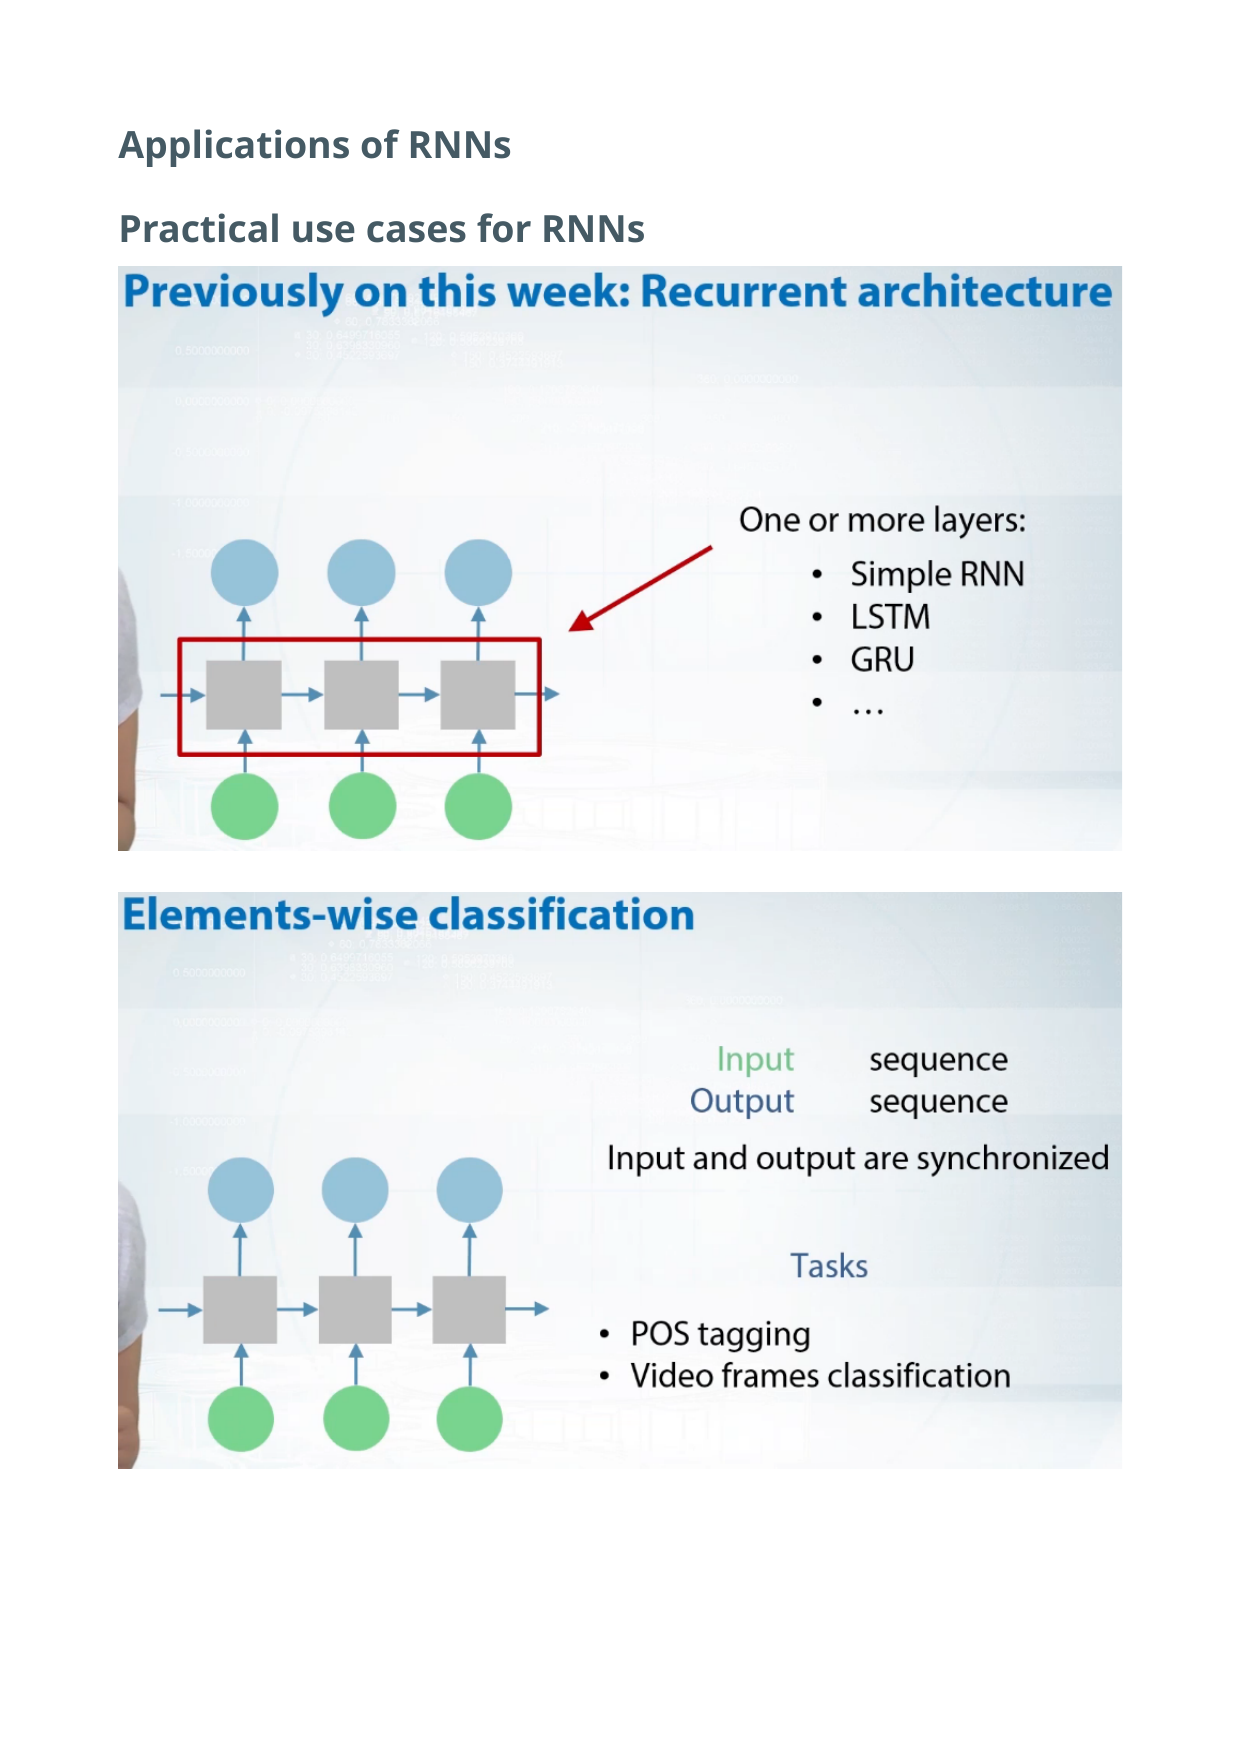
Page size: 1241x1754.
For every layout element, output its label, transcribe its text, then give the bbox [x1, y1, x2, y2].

subtitle Applications of RNNs [118, 118, 1122, 169]
subtitle Practical use cases for RNNs [118, 202, 1122, 253]
picture [118, 892, 1123, 1469]
picture [118, 266, 1123, 851]
